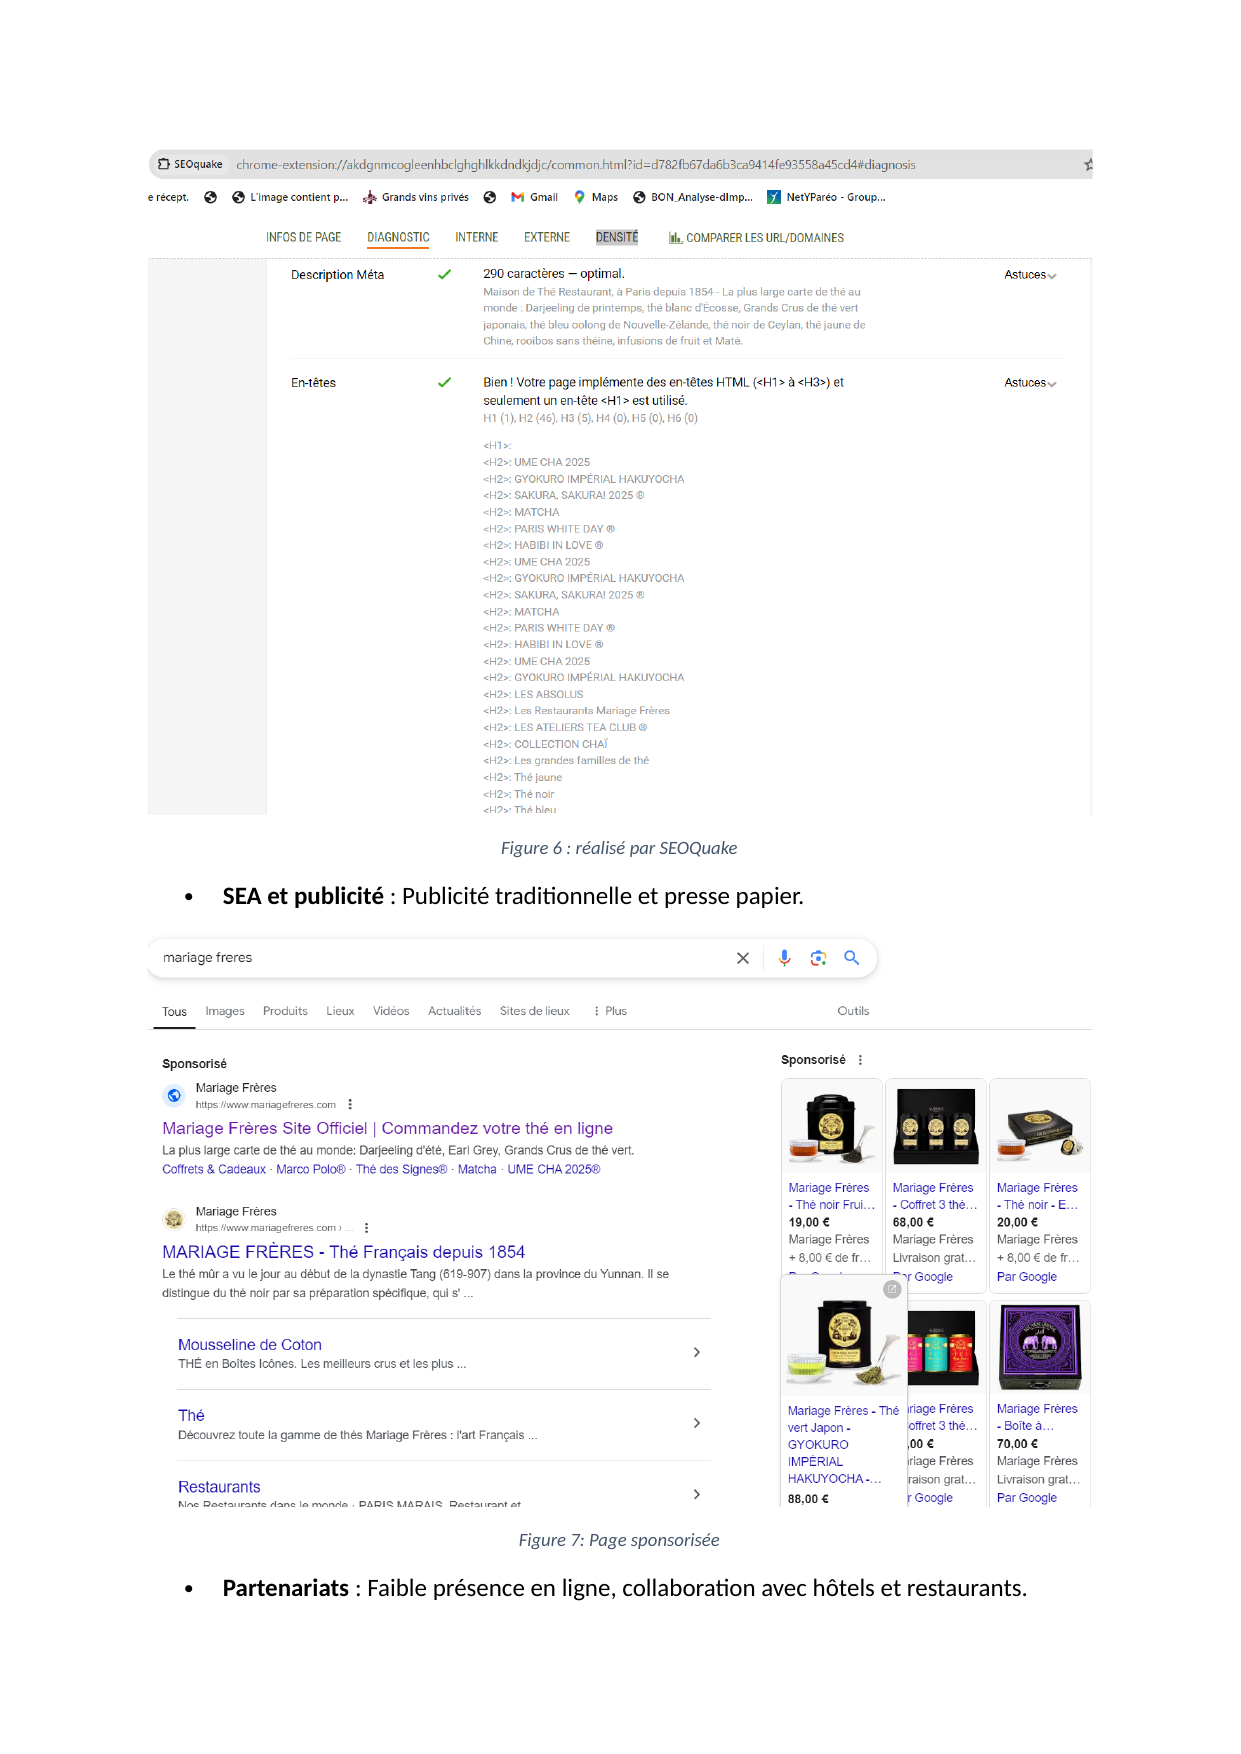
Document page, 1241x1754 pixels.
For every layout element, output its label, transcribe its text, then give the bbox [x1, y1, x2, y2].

list Partenariats : Faible présence en ligne, collaboration avec hôtels et restaurants. [185, 1572, 1093, 1602]
text Figure 7: Page sponsorisée [148, 1528, 1093, 1551]
list SEA et publicité : Publicité traditionnelle et presse papier. [185, 880, 1093, 910]
text Figure 6 : réalisé par SEOQuake [148, 836, 1093, 859]
